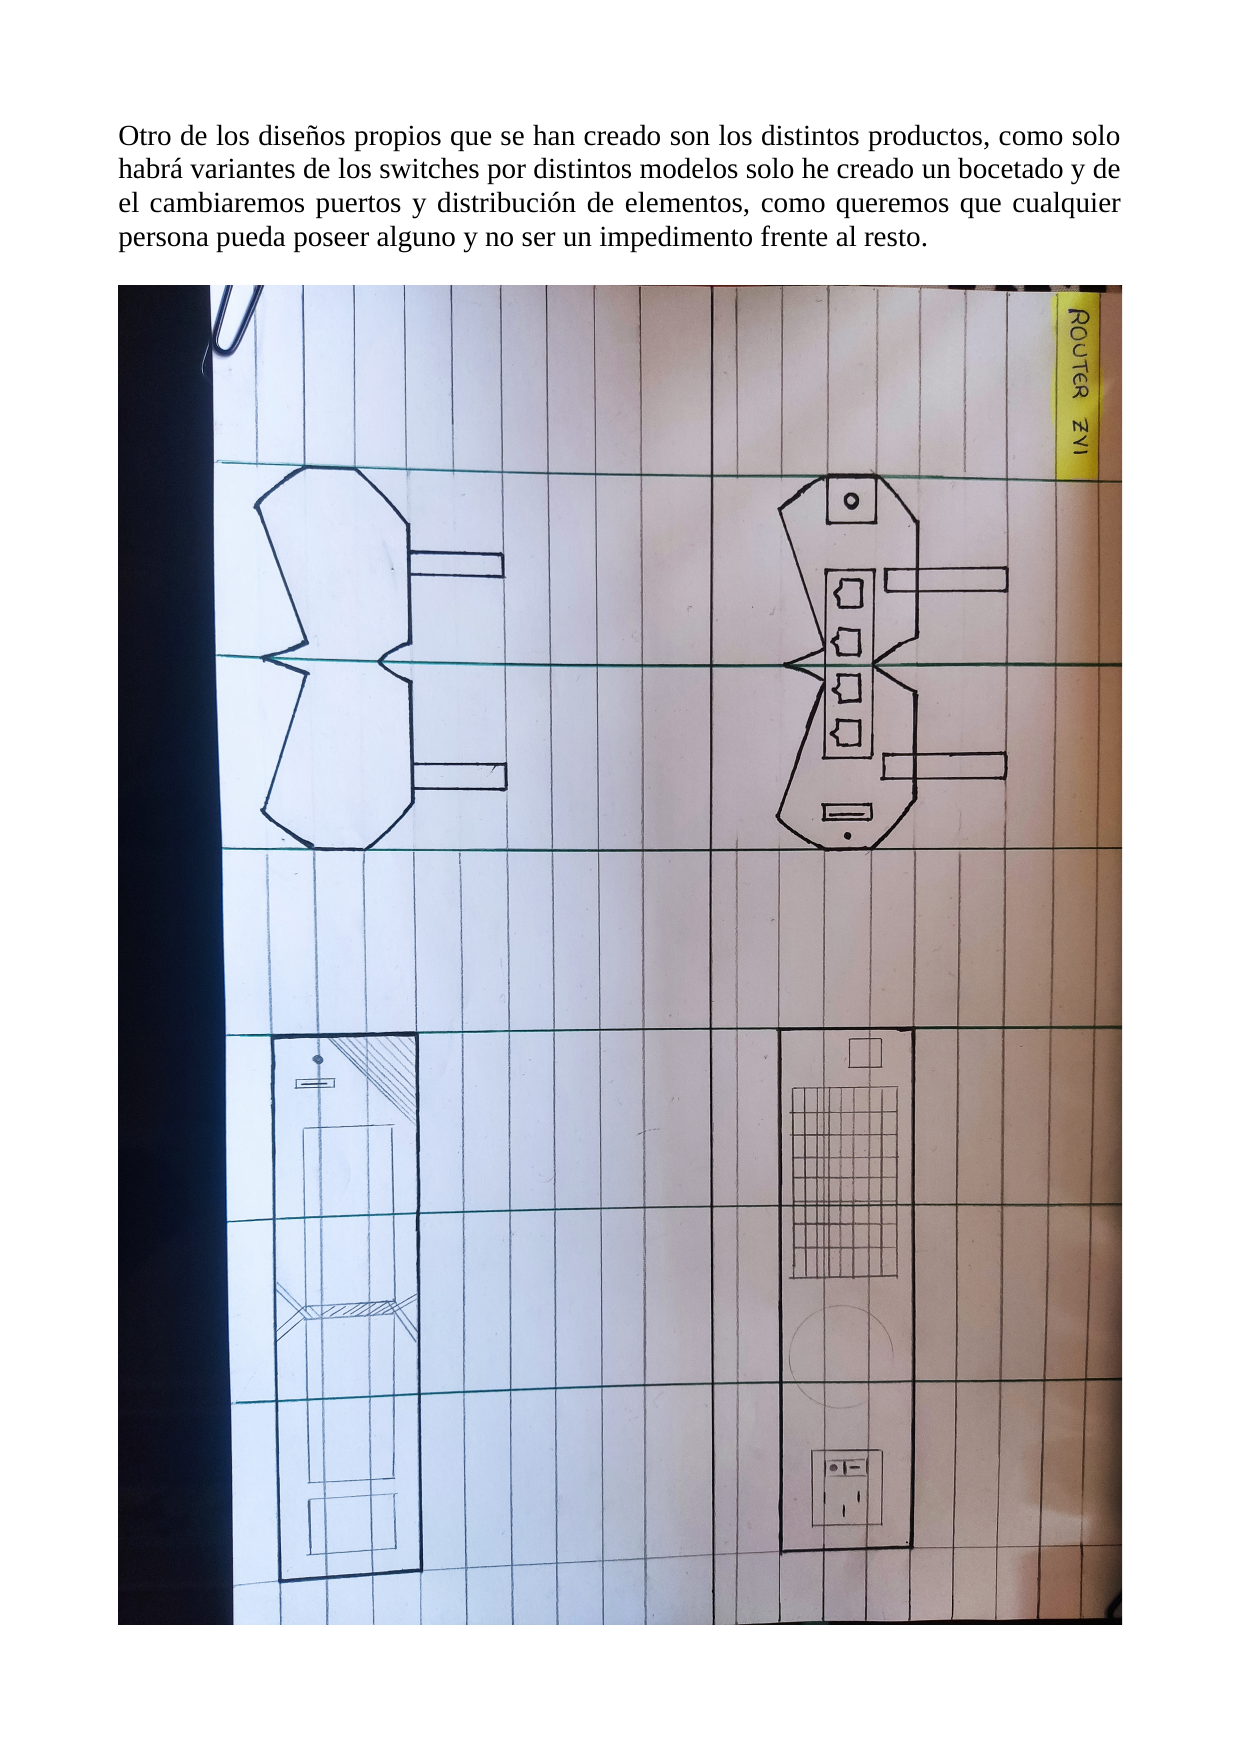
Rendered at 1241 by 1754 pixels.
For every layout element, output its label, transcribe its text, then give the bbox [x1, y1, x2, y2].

picture [118, 285, 1123, 1625]
text Otro de los diseños propios que se han creado son los distintos productos, como solo habrá variantes de los switches por distintos modelos solo he creado un bocetado y de el cambiaremos puertos y distribución de elementos, como queremos que cualquier persona pueda poseer alguno y no ser un impedimento frente al resto. [118, 118, 1122, 252]
